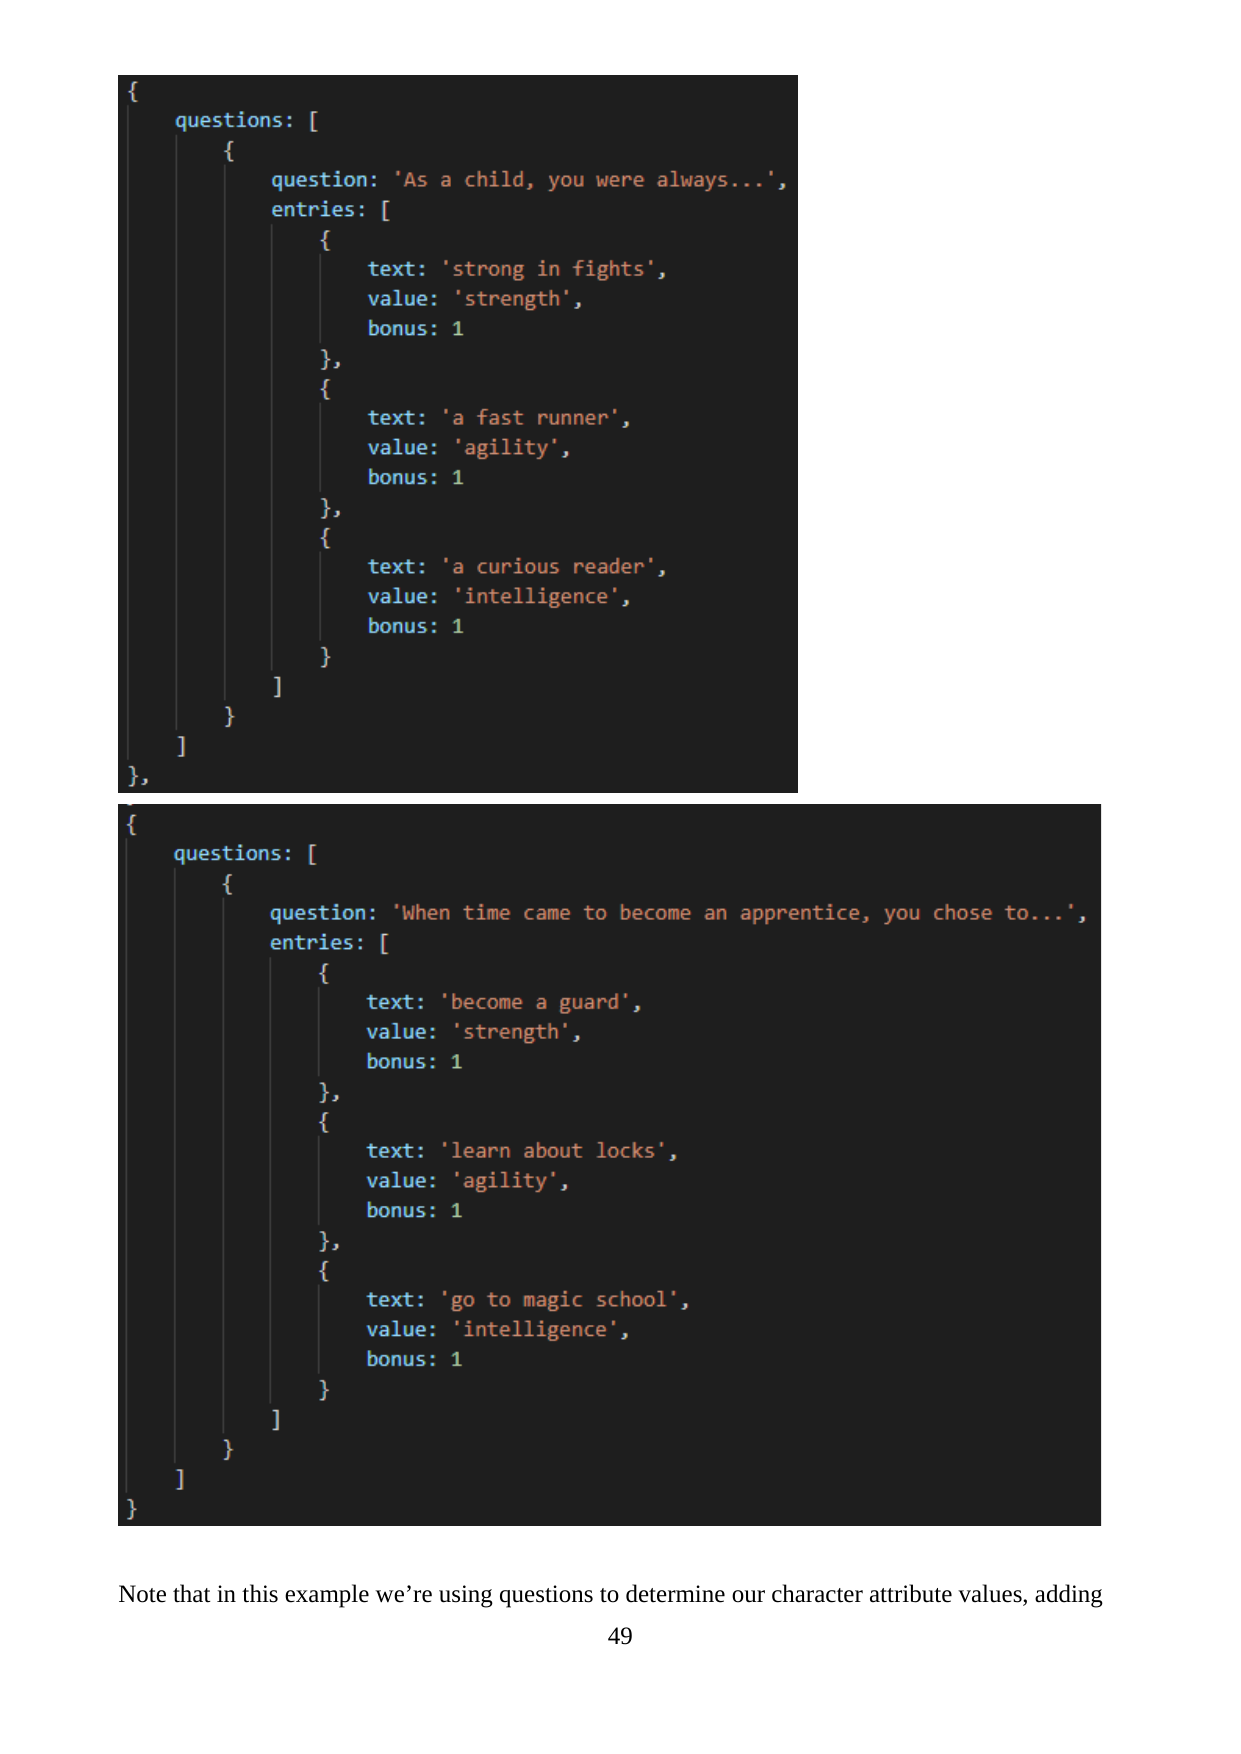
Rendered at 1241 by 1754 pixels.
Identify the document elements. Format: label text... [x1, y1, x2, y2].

text Note that in this example we’re using questions to determine our character attribute values, adding [118, 1579, 1122, 1608]
